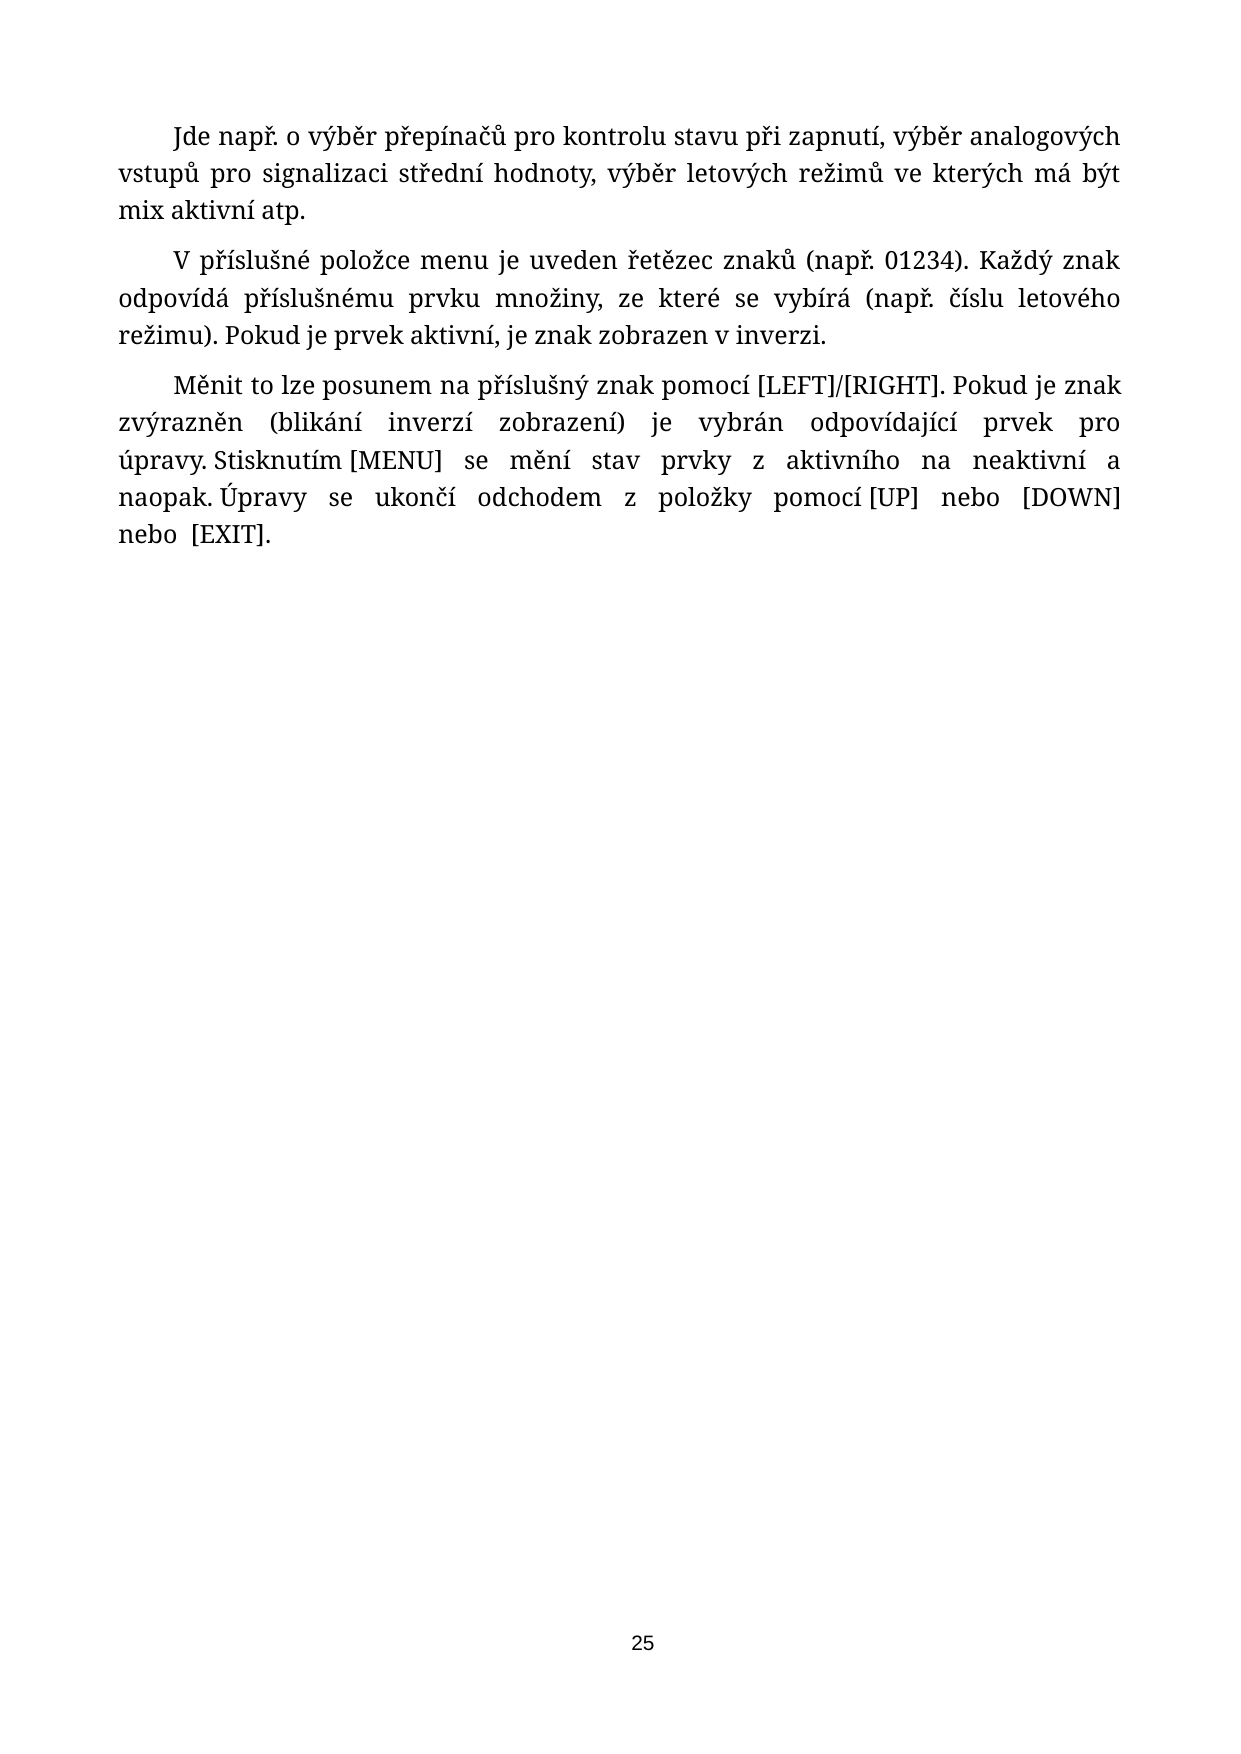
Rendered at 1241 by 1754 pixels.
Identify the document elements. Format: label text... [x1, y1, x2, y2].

text Jde např. o výběr přepínačů pro kontrolu stavu při zapnutí, výběr analogových vstupů pro signalizaci střední hodnoty, výběr letových režimů ve kterých má být mix aktivní atp. [118, 118, 1122, 227]
text Měnit to lze posunem na příslušný znak pomocí [LEFT]/[RIGHT]. Pokud je znak zvý­razněn (blikání inverzí zobrazení) je vybrán odpovídající prvek pro úpravy. Stisknu­tím [MENU] se mění stav prvky z aktivního na neaktivní a naopak. Úpravy se ukončí od­chodem z položky pomocí [UP] nebo [DOWN] nebo [EXIT]. [118, 367, 1122, 551]
text V příslušné položce menu je uveden řetězec znaků (např. 01234). Každý znak odpovídá příslušnému prvku množiny, ze které se vybírá (např. číslu letového režimu). Pokud je prvek aktivní, je znak zobrazen v inverzi. [118, 243, 1122, 352]
